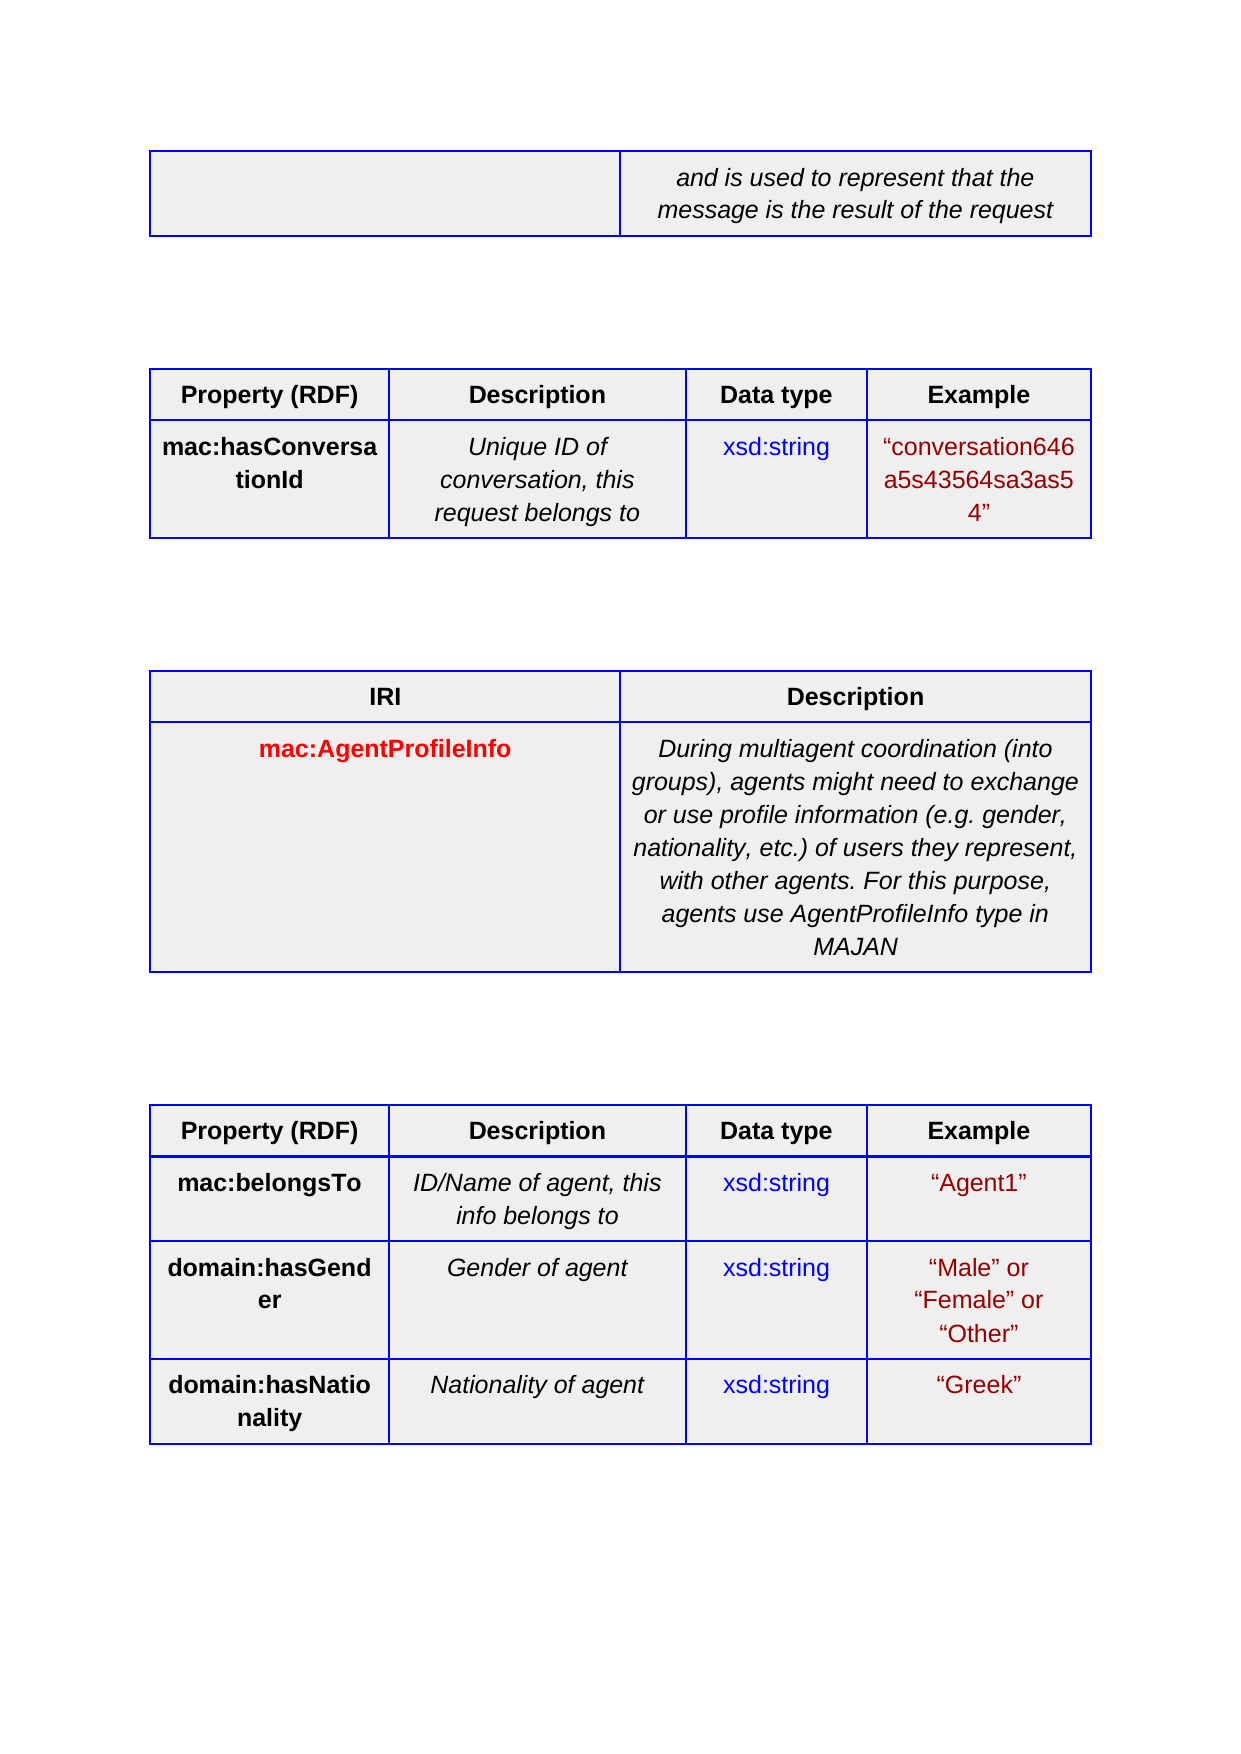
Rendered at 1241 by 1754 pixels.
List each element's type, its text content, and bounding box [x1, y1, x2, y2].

table_header Description [390, 370, 685, 419]
table_cell “conversation646a5s43564sa3as54” [868, 421, 1090, 537]
table_cell xsd:string [687, 421, 866, 537]
table_cell “Male” or “Female” or “Other” [868, 1242, 1090, 1358]
table_header Description [621, 672, 1090, 721]
table_cell xsd:string [687, 1158, 866, 1240]
table_cell “Greek” [868, 1360, 1090, 1442]
table_cell xsd:string [687, 1242, 866, 1358]
table_cell Nationality of agent [390, 1360, 685, 1442]
table_cell mac:belongsTo [151, 1158, 388, 1240]
table_header Description [390, 1106, 685, 1155]
table_cell [151, 152, 619, 235]
table_header Example [868, 370, 1090, 419]
table_cell ID/Name of agent, this info belongs to [390, 1158, 685, 1240]
table_cell “Agent1” [868, 1158, 1090, 1240]
table_header Property (RDF) [151, 370, 388, 419]
table_header Data type [687, 370, 866, 419]
table_header IRI [151, 672, 619, 721]
table_cell xsd:string [687, 1360, 866, 1442]
table_cell mac:AgentProfileInfo [151, 723, 619, 971]
table_cell mac:hasConversationId [151, 421, 388, 537]
table_cell domain:hasGender [151, 1242, 388, 1358]
table_cell and is used to represent that the message is the result of the request [621, 152, 1090, 235]
table_header Property (RDF) [151, 1106, 388, 1155]
table_cell During multiagent coordination (into groups), agents might need to exchange or use profile information (e.g. gender, nationality, etc.) of users they represent, with other agents. For this purpose, agents use AgentProfileInfo type in MAJAN [621, 723, 1090, 971]
table_cell Gender of agent [390, 1242, 685, 1358]
table_header Data type [687, 1106, 866, 1155]
table_cell domain:hasNationality [151, 1360, 388, 1442]
table_cell Unique ID of conversation, this request belongs to [390, 421, 685, 537]
table_header Example [868, 1106, 1090, 1155]
